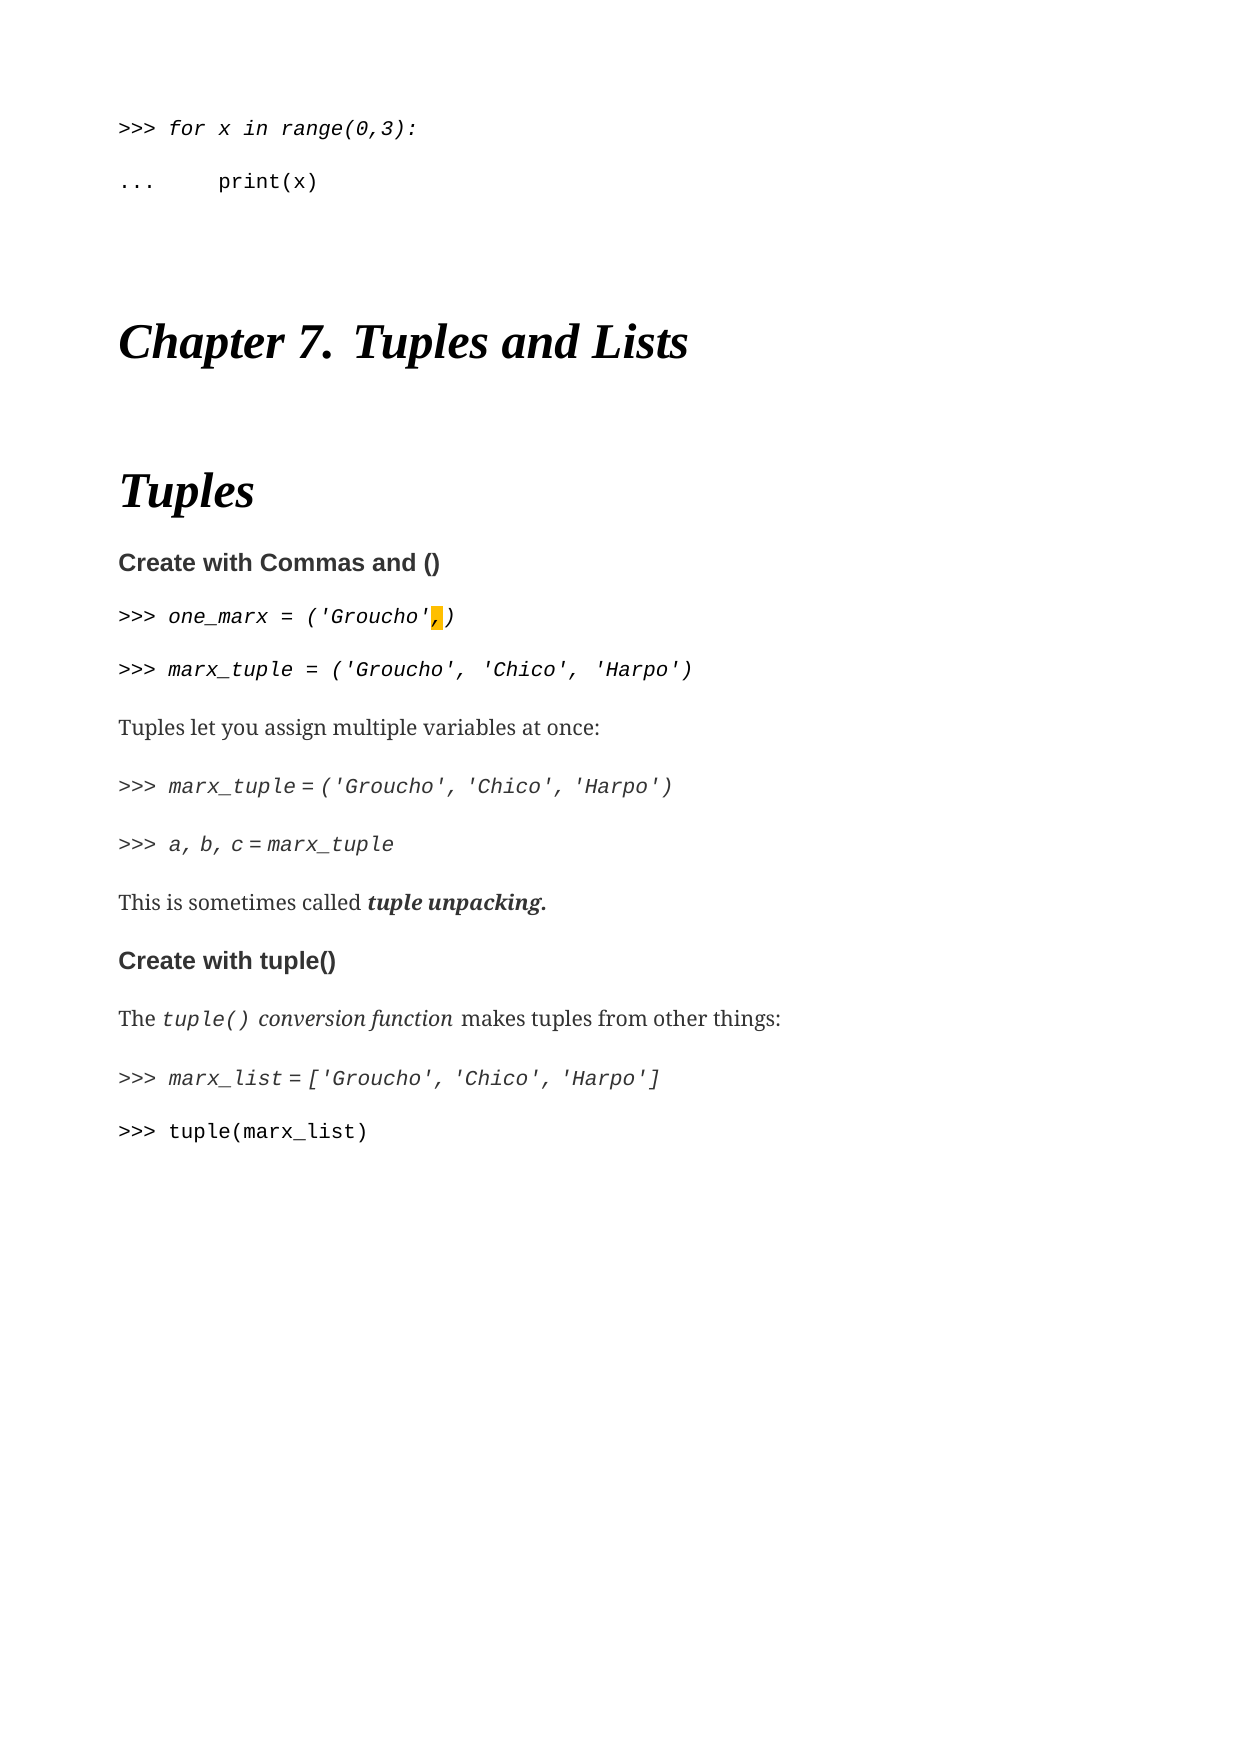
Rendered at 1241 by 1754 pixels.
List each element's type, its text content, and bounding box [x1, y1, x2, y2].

subtitle Create with Commas and () [118, 548, 1122, 577]
text This is sometimes called tuple unpacking. [118, 887, 1122, 916]
text Tuples let you assign multiple variables at once: [118, 712, 1122, 741]
text >>> marx_tuple = ('Groucho', 'Chico', 'Harpo') [118, 771, 1122, 799]
subtitle Create with tuple() [118, 946, 1122, 974]
text >>> marx_tuple = ('Groucho', 'Chico', 'Harpo') [118, 659, 1122, 683]
text >>> for x in range(0,3): [118, 118, 1122, 142]
text >>> tuple(marx_list) [118, 1121, 1122, 1144]
text >>> marx_list = ['Groucho', 'Chico', 'Harpo'] [118, 1062, 1122, 1091]
text ... print(x) [118, 171, 1122, 195]
subtitle Tuples [118, 461, 1122, 518]
subtitle Chapter 7. Tuples and Lists [118, 311, 1122, 369]
text >>> a, b, c = marx_tuple [118, 829, 1122, 858]
text The tuple() conversion function makes tuples from other things: [118, 1004, 1122, 1033]
text >>> one_marx = ('Groucho',) [118, 606, 1122, 630]
